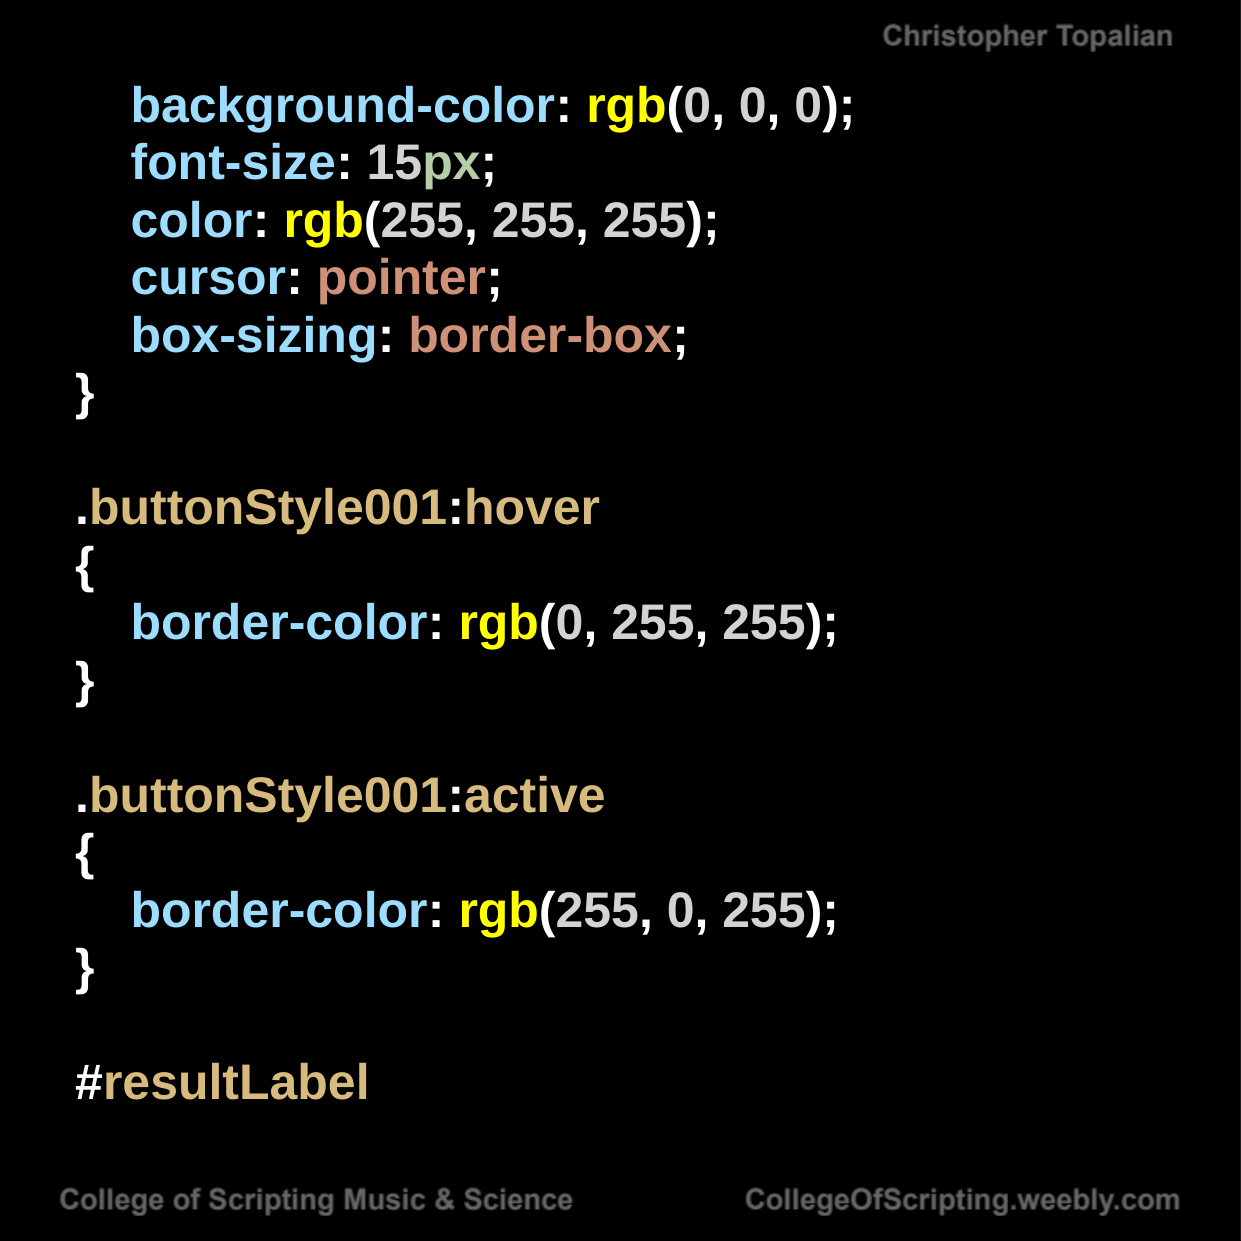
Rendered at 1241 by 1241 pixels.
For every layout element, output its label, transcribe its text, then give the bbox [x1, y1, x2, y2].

text border-color: rgb(255, 0, 255); [75, 880, 1166, 937]
text } [75, 650, 1166, 707]
text box-sizing: border-box; [75, 305, 1166, 362]
text { [75, 822, 1166, 880]
text background-color: rgb(0, 0, 0); [75, 75, 1166, 132]
text font-size: 15px; [75, 132, 1166, 190]
text } [75, 937, 1166, 995]
text .buttonStyle001:hover [75, 477, 1166, 535]
text .buttonStyle001:active [75, 765, 1166, 822]
text border-color: rgb(0, 255, 255); [75, 592, 1166, 650]
text #resultLabel [75, 1052, 1166, 1110]
text } [75, 362, 1166, 420]
text { [75, 535, 1166, 592]
text color: rgb(255, 255, 255); [75, 190, 1166, 247]
text cursor: pointer; [75, 247, 1166, 305]
